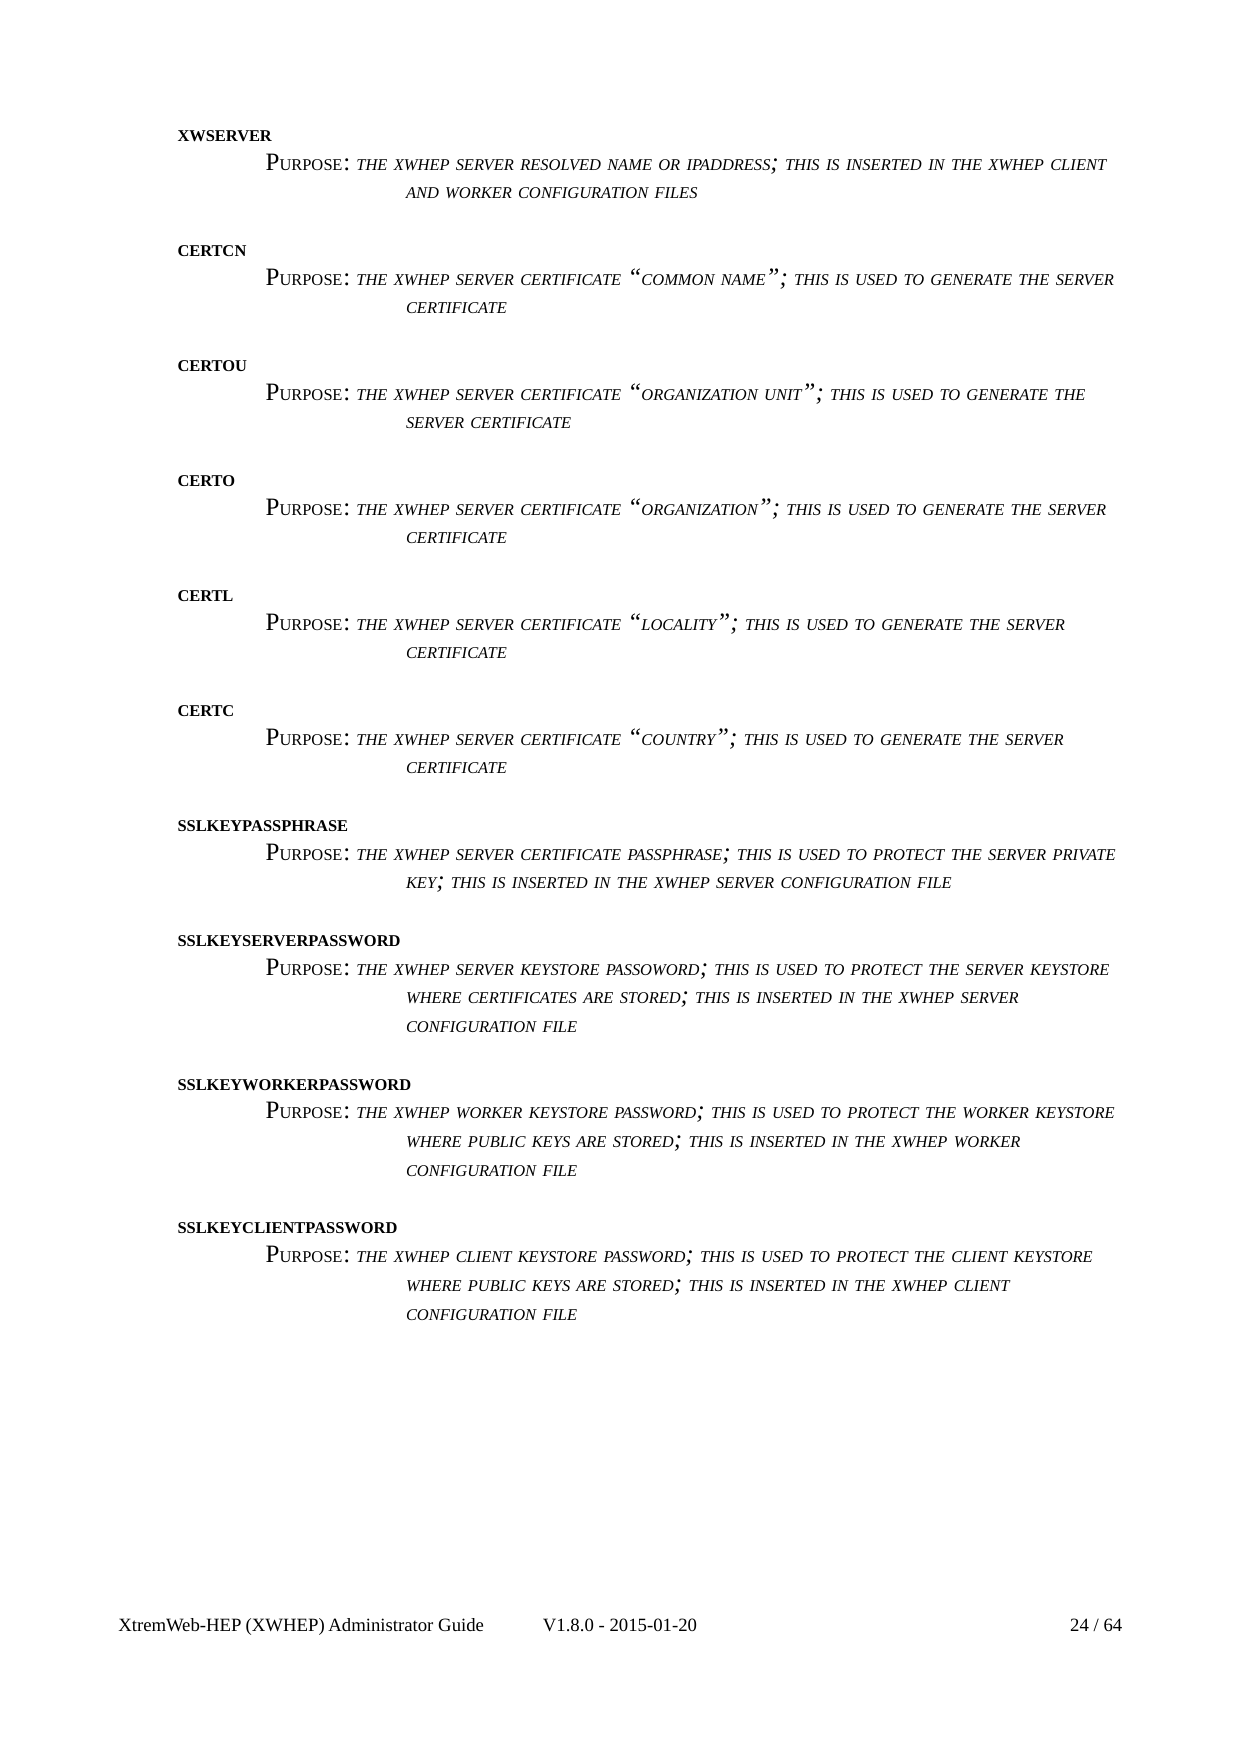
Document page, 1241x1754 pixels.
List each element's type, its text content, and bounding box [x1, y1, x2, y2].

text certl [177, 578, 1122, 607]
text Purpose : the xwhep server certificate “common name”; this is used to generate the server certificate [265, 262, 1122, 319]
text xwserver [177, 118, 1122, 147]
text Purpose : the xwhep server certificate “country”; this is used to generate the server certificate [265, 722, 1122, 779]
text sslkeyclientpassword [177, 1211, 1122, 1239]
text Purpose : the xwhep server certificate passphrase; this is used to protect the server private key; this is inserted in the xwhep server configuration file [265, 837, 1122, 894]
text certcn [177, 233, 1122, 262]
text certo [177, 463, 1122, 492]
text Purpose : the xwhep server certificate “locality”; this is used to generate the server certificate [265, 607, 1122, 664]
text sslkeypassphrase [177, 808, 1122, 837]
text sslkeyserverpassword [177, 923, 1122, 952]
text sslkeyworkerpassword [177, 1067, 1122, 1096]
text Purpose : the xwhep server resolved name or ipaddress; this is inserted in the xwhep client and worker configuration files [265, 147, 1122, 204]
text Purpose : the xwhep server certificate “organization”; this is used to generate the server certificate [265, 492, 1122, 549]
text certou [177, 348, 1122, 377]
text Purpose : the xwhep client keystore password; this is used to protect the client keystore where public keys are stored; this is inserted in the xwhep client configuration file [265, 1239, 1122, 1326]
text Purpose : the xwhep worker keystore password; this is used to protect the worker keystore where public keys are stored; this is inserted in the xwhep worker configuration file [265, 1096, 1122, 1182]
text certc [177, 693, 1122, 722]
text Purpose : the xwhep server certificate “organization unit”; this is used to generate the server certificate [265, 377, 1122, 434]
text Purpose : the xwhep server keystore passoword; this is used to protect the server keystore where certificates are stored; this is inserted in the xwhep server configuration file [265, 952, 1122, 1038]
